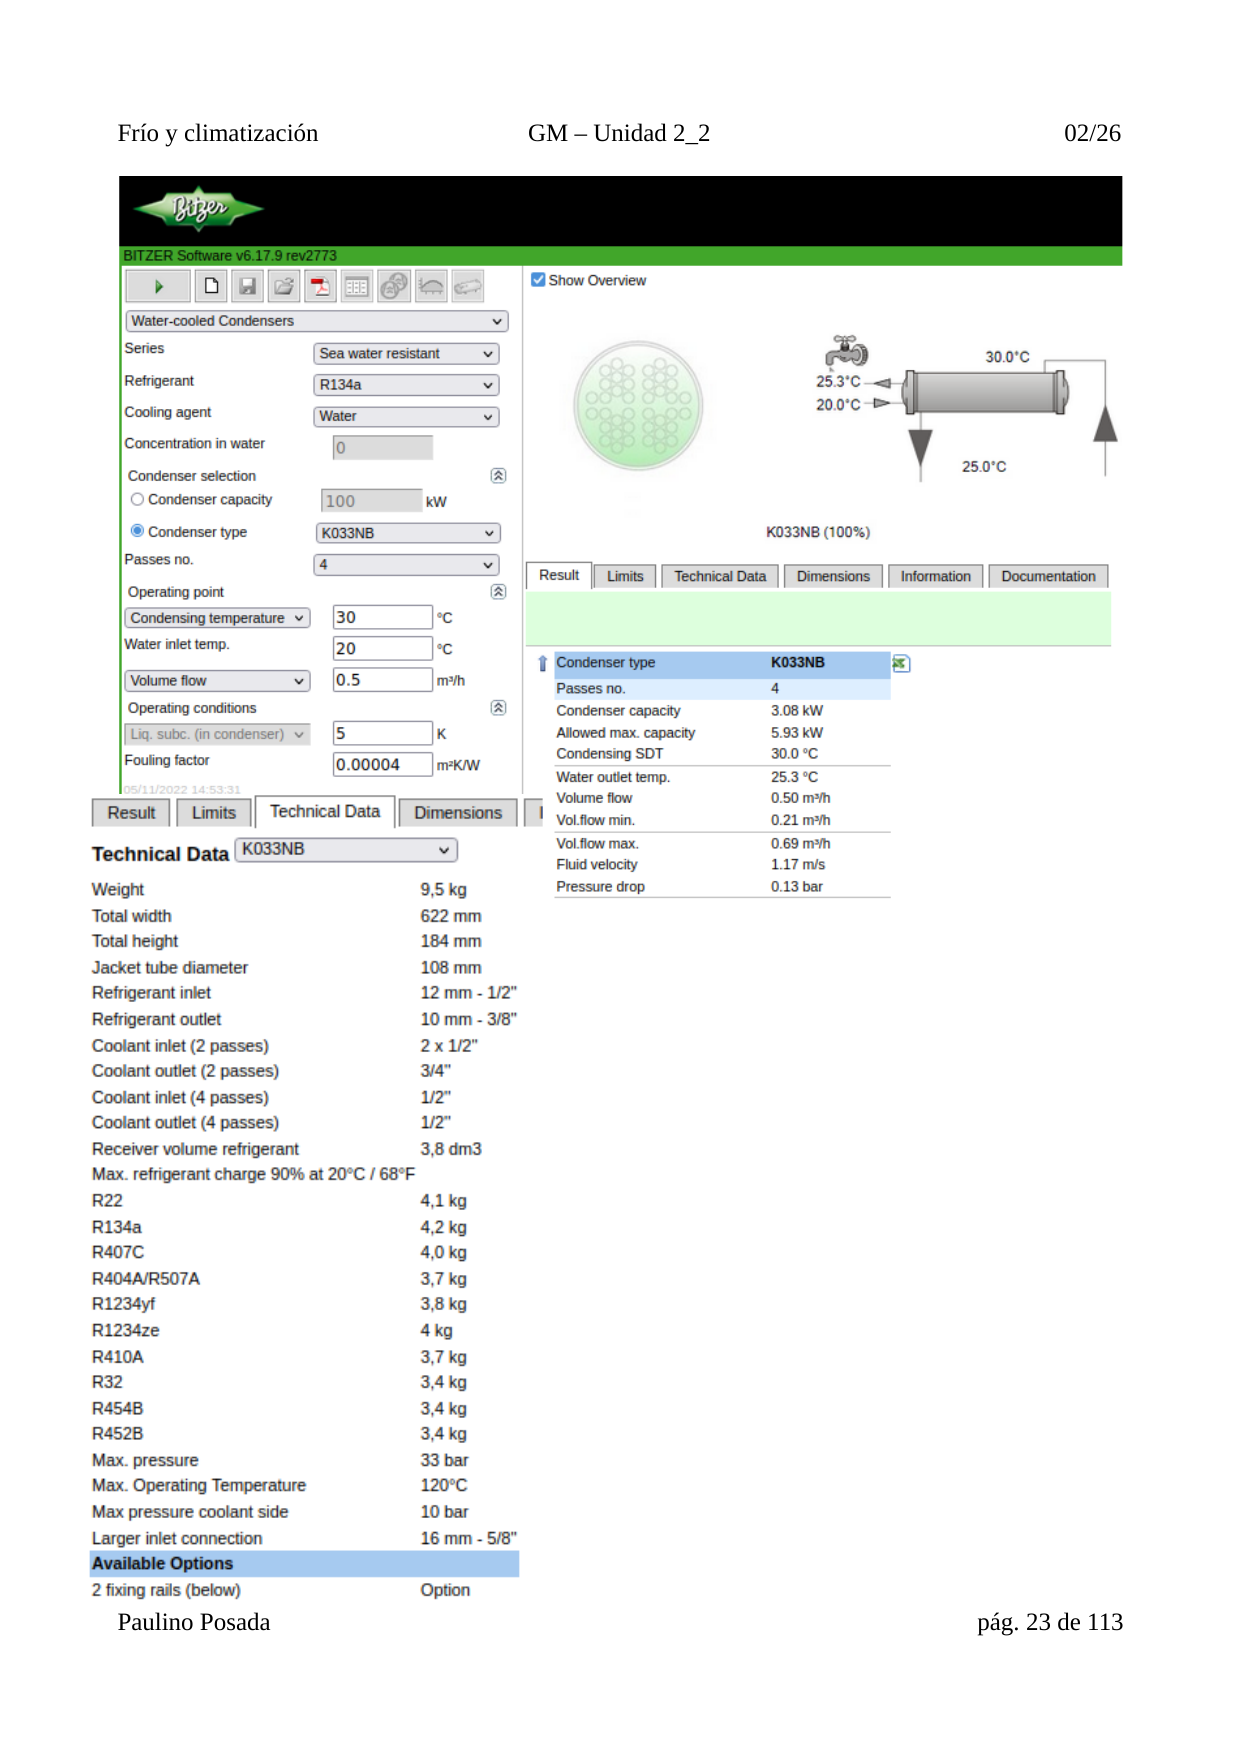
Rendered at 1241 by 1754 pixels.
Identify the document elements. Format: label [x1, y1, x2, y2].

picture [89, 176, 1123, 1604]
